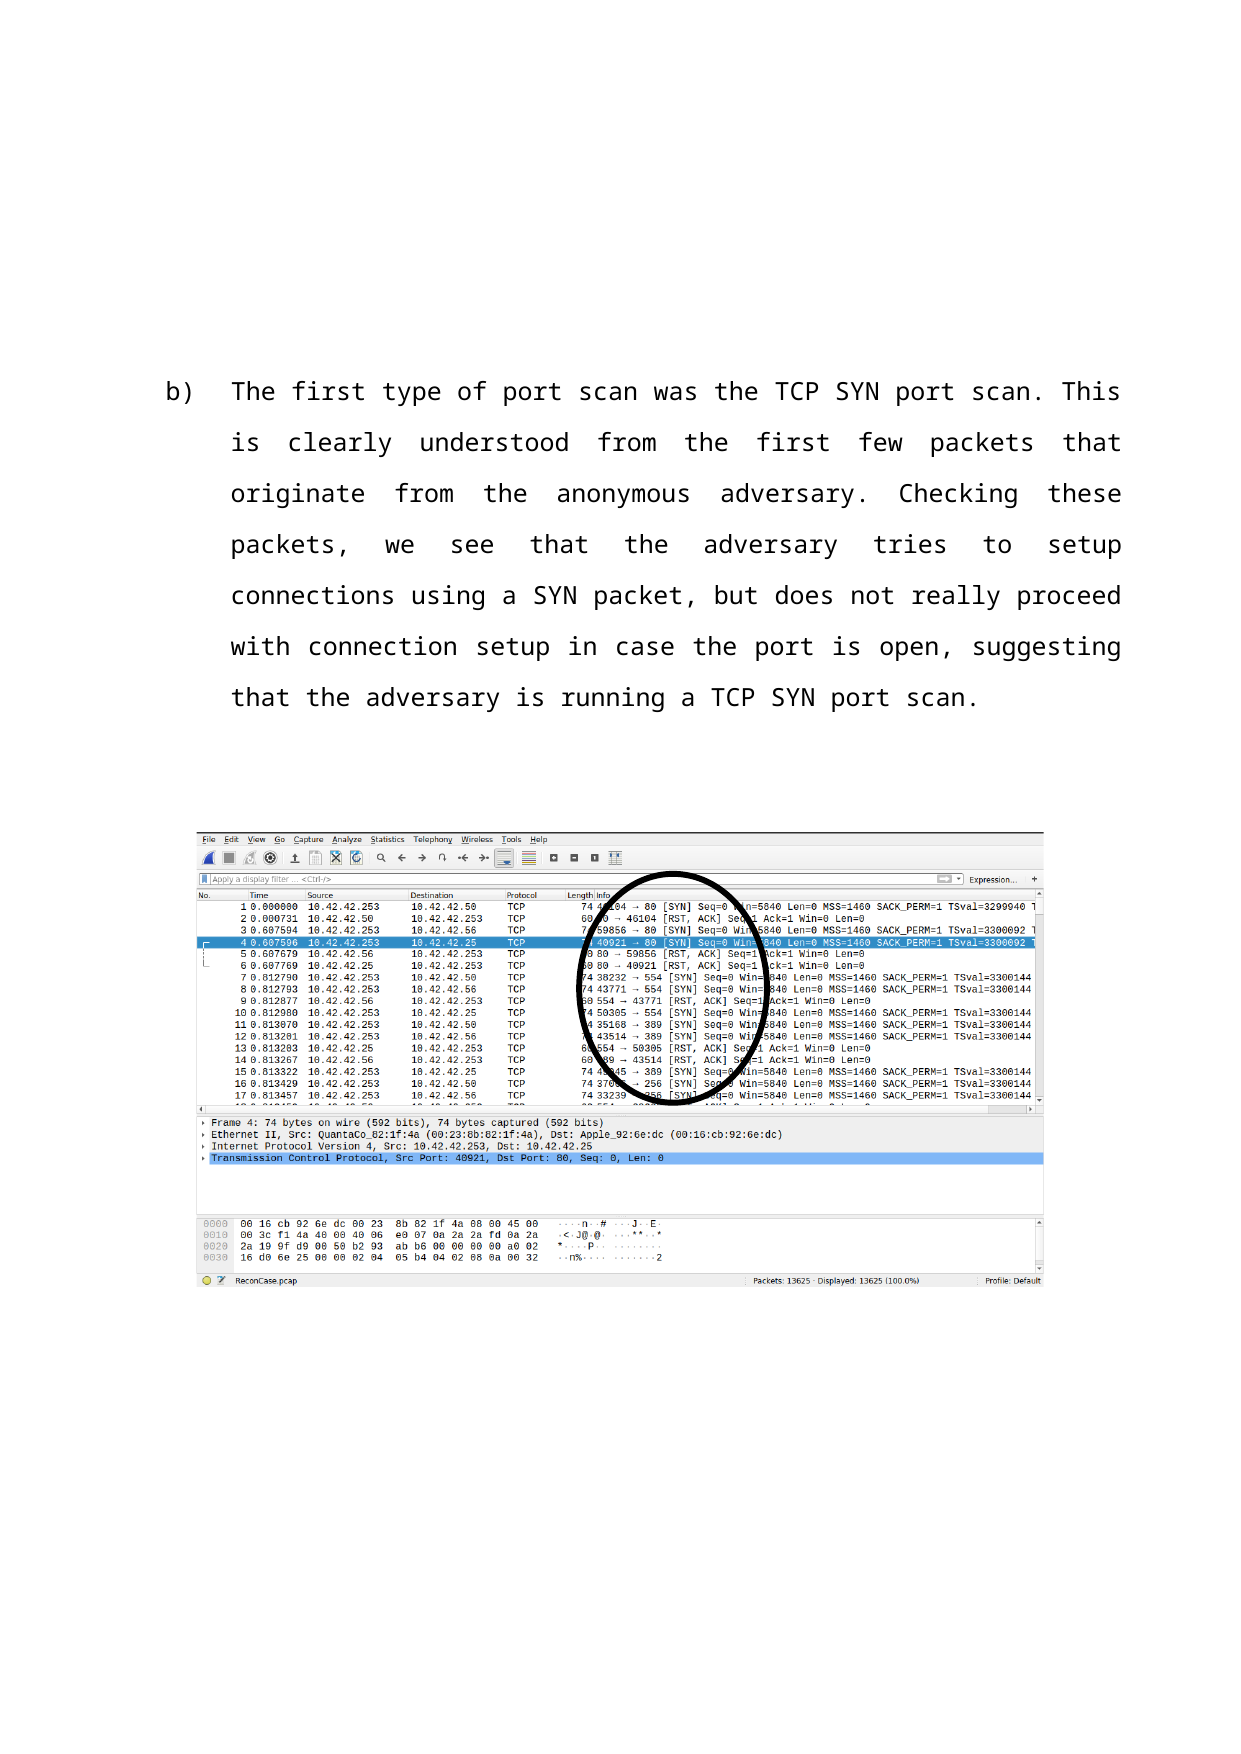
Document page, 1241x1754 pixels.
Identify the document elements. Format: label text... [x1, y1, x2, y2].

picture [196, 832, 1044, 1287]
list The first type of port scan was the TCP SYN port scan. This is clearly understood from the first few packets that originate from the anonymous adversary. Checking these packets, we see that the adversary tries to setup connections using a SYN packet, but does not really proceed with connection setup in case the port is open, suggesting that the adversary is running a TCP SYN port scan. [165, 373, 1122, 714]
